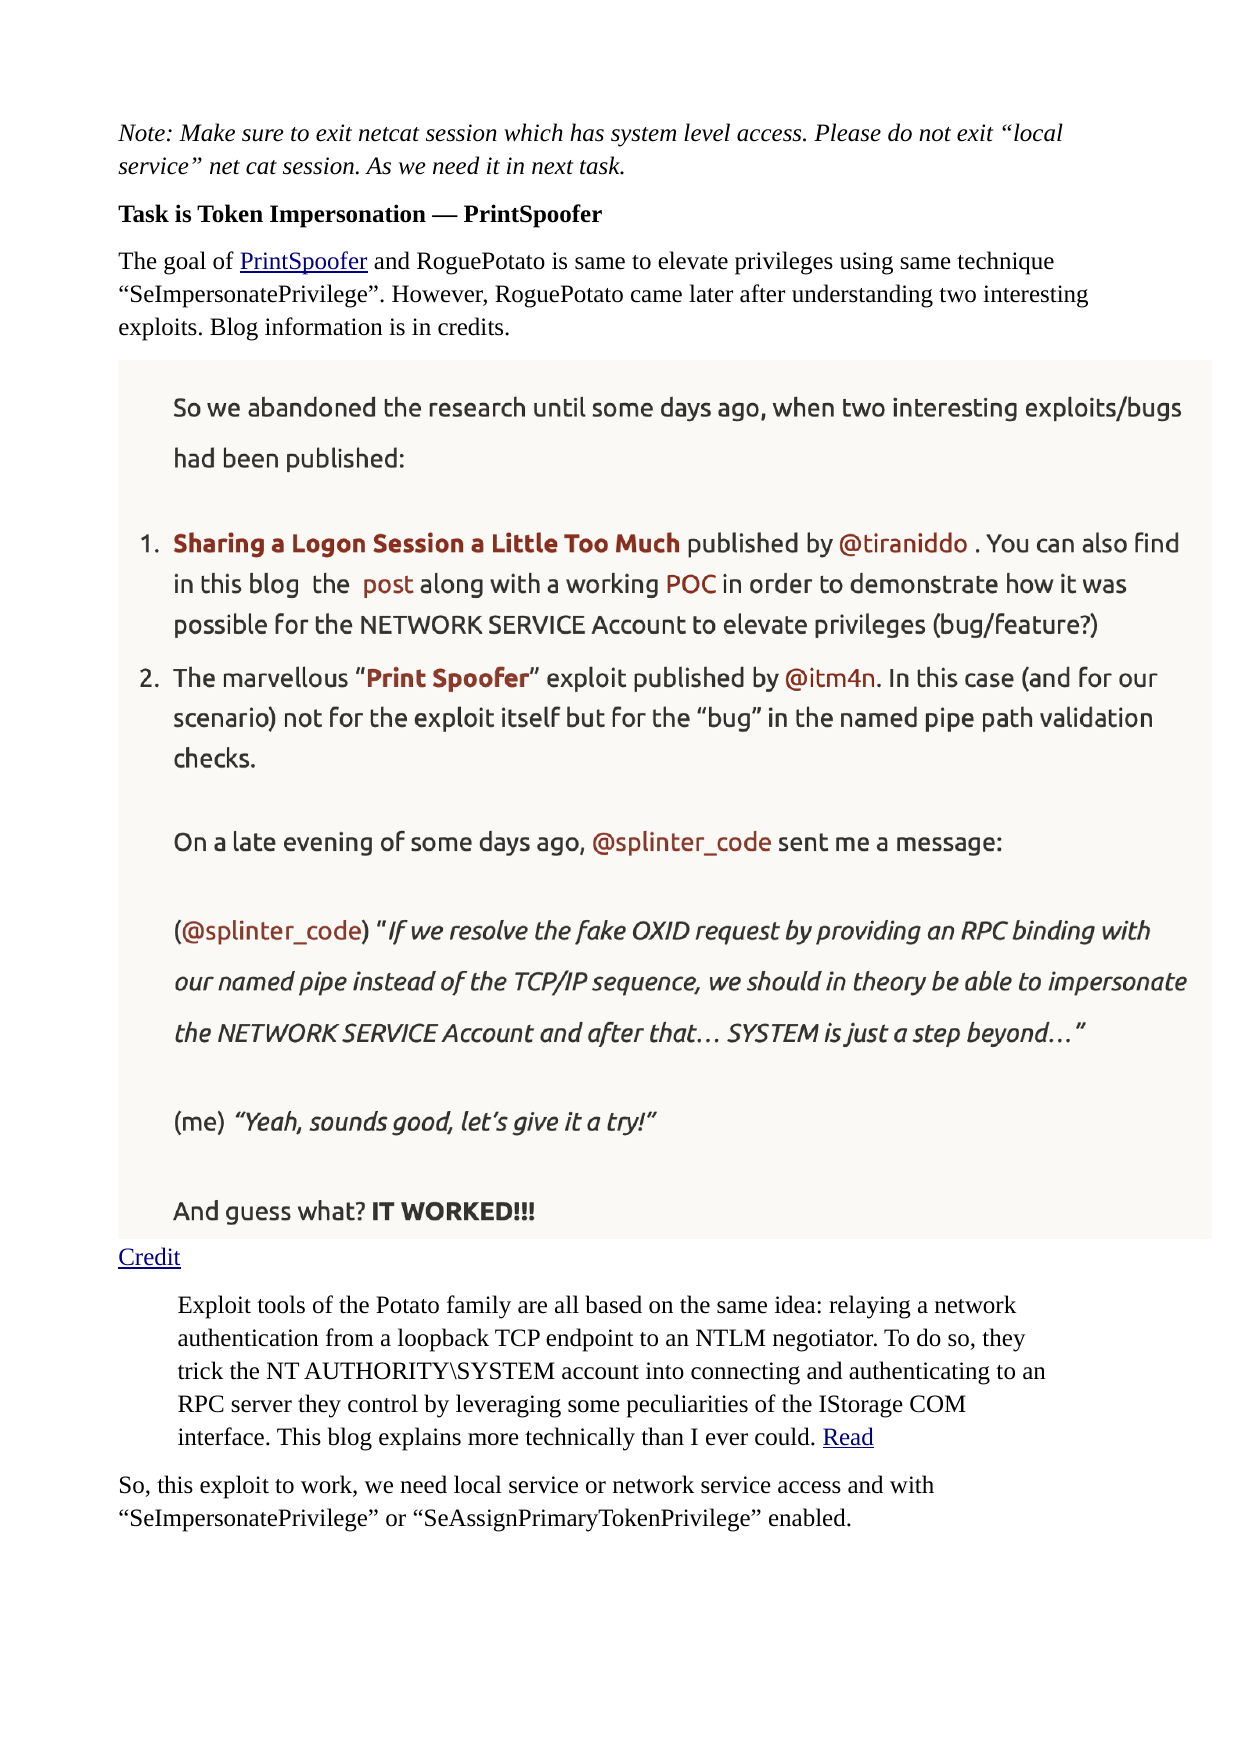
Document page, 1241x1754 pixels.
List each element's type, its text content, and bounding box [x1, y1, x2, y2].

picture [118, 360, 1212, 1239]
text Exploit tools of the Potato family are all based on the same idea: relaying a network authentication from a loopback TCP endpoint to an NTLM negotiator. To do so, they trick the NT AUTHORITY\SYSTEM account into connecting and authenticating to an RPC server they control by leveraging some peculiarities of the IStorage COM interface. This blog explains more technically than I ever could. Read [177, 1290, 1063, 1451]
text Note: Make sure to exit netcat session which has system level access. Please do not exit “local service” net cat session. As we need it in next task. [118, 118, 1122, 180]
text Credit [118, 1242, 1122, 1271]
text The goal of PrintSpoofer and RoguePotato is same to elevate privileges using same technique “SeImpersonatePrivilege”. However, RoguePotato came later after understanding two interesting exploits. Blog information is in credits. [118, 246, 1122, 341]
text So, this exploit to work, we need local service or network service access and with “SeImpersonatePrivilege” or “SeAssignPrimaryTokenPrivilege” enabled. [118, 1470, 1122, 1531]
text Task is Token Impersonation — PrintSpoofer [118, 199, 1122, 227]
